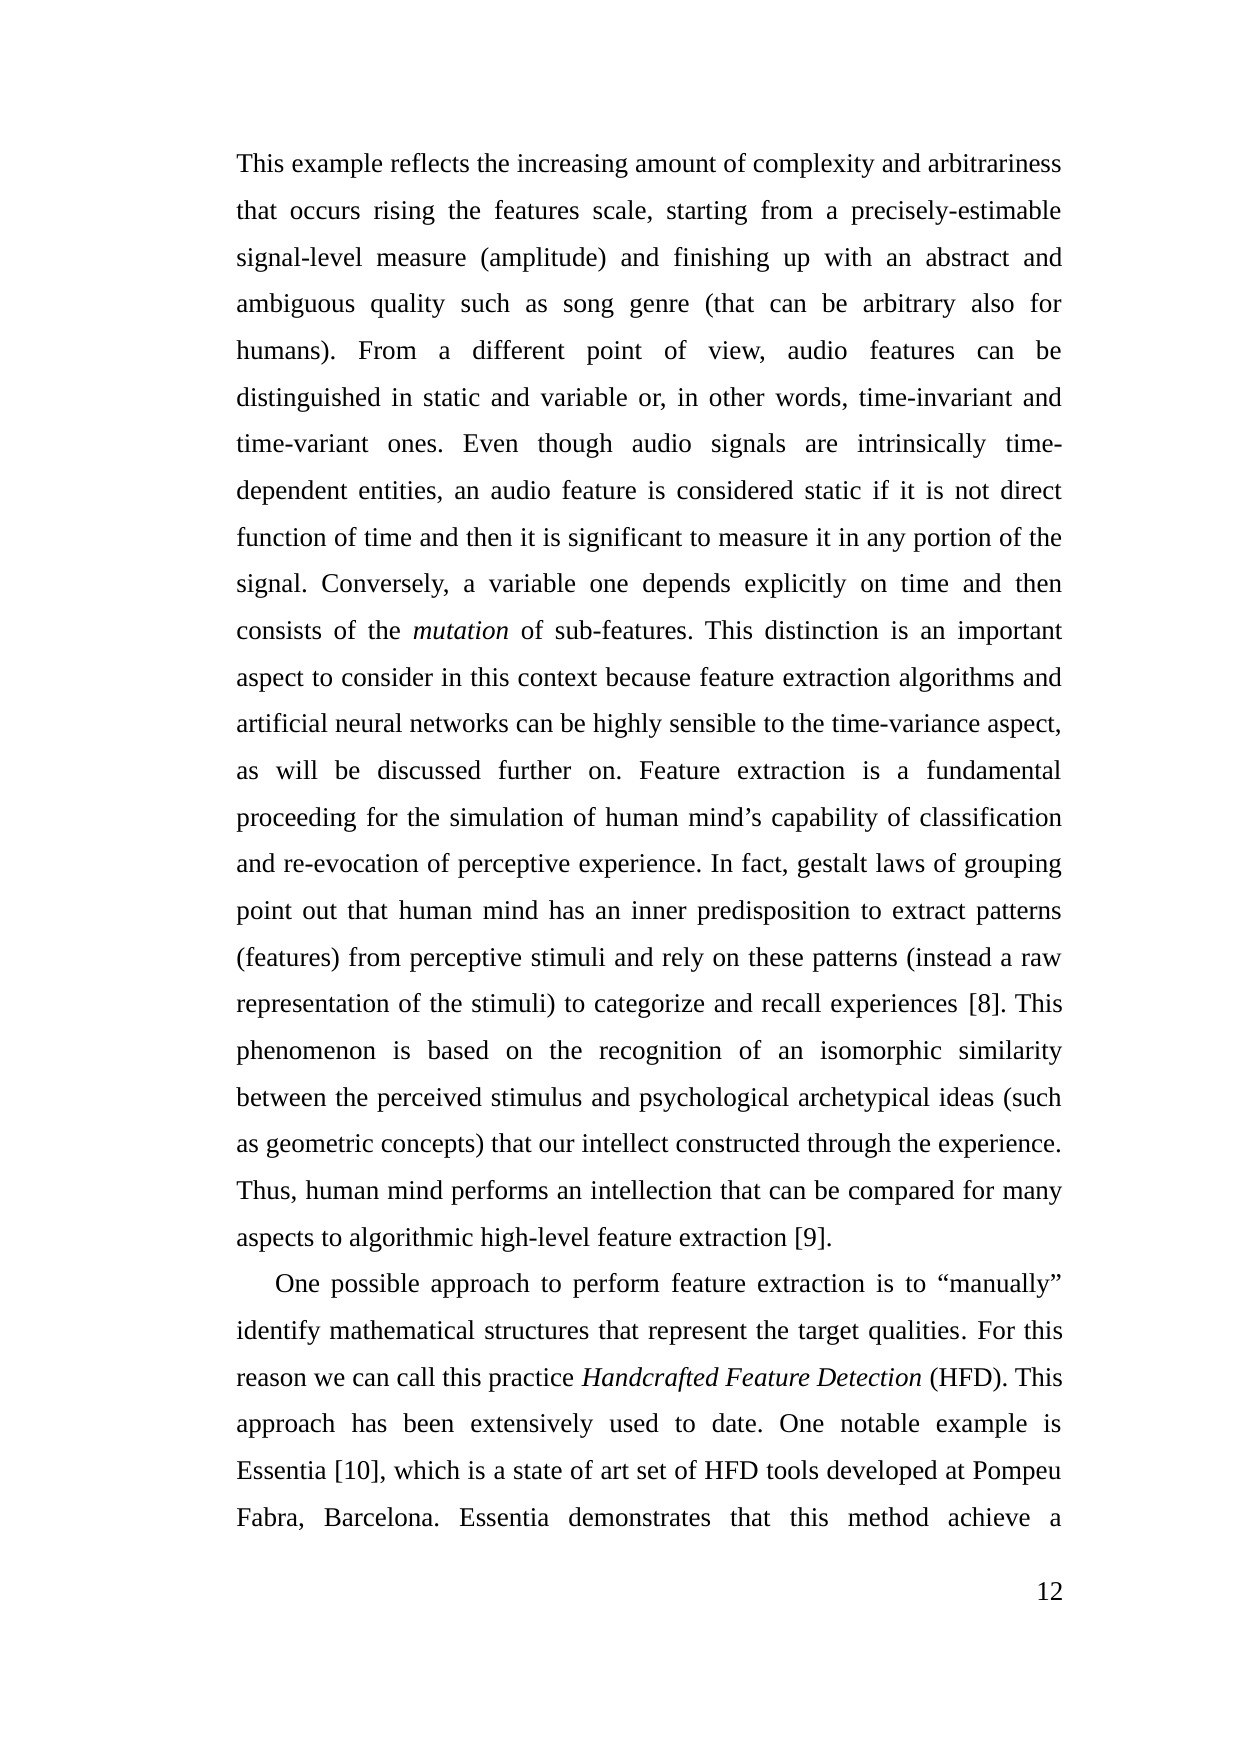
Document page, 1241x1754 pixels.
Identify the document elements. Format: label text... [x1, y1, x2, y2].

text This example reflects the increasing amount of complexity and arbitrariness that occurs rising the features scale, starting from a precisely-estimable signal-level measure (amplitude) and finishing up with an abstract and ambiguous quality such as song genre (that can be arbitrary also for humans). From a different point of view, audio features can be distinguished in static and variable or, in other words, time-invariant and time-variant ones. Even though audio signals are intrinsically time-dependent entities, an audio feature is considered static if it is not direct function of time and then it is significant to measure it in any portion of the signal. Conversely, a variable one depends explicitly on time and then consists of the mutation of sub-features. This distinction is an important aspect to consider in this context because feature extraction algorithms and artificial neural networks can be highly sensible to the time-variance aspect, as will be discussed further on. Feature extraction is a fundamental proceeding for the simulation of human mind’s capability of classification and re-evocation of perceptive experience. In fact, gestalt laws of grouping point out that human mind has an inner predisposition to extract patterns (features) from perceptive stimuli and rely on these patterns (instead a raw representation of the stimuli) to categorize and recall experiences [8]. This phenomenon is based on the recognition of an isomorphic similarity between the perceived stimulus and psychological archetypical ideas (such as geometric concepts) that our intellect constructed through the experience. Thus, human mind performs an intellection that can be compared for many aspects to algorithmic high-level feature extraction [9]. [236, 148, 1063, 1252]
text One possible approach to perform feature extraction is to “manually” identify mathematical structures that represent the target qualities. For this reason we can call this practice Handcrafted Feature Detection (HFD). This approach has been extensively used to date. One notable example is Essentia [10], which is a state of art set of HFD tools developed at Pompeu Fabra, Barcelona. Essentia demonstrates that this method achieve a [236, 1268, 1063, 1532]
